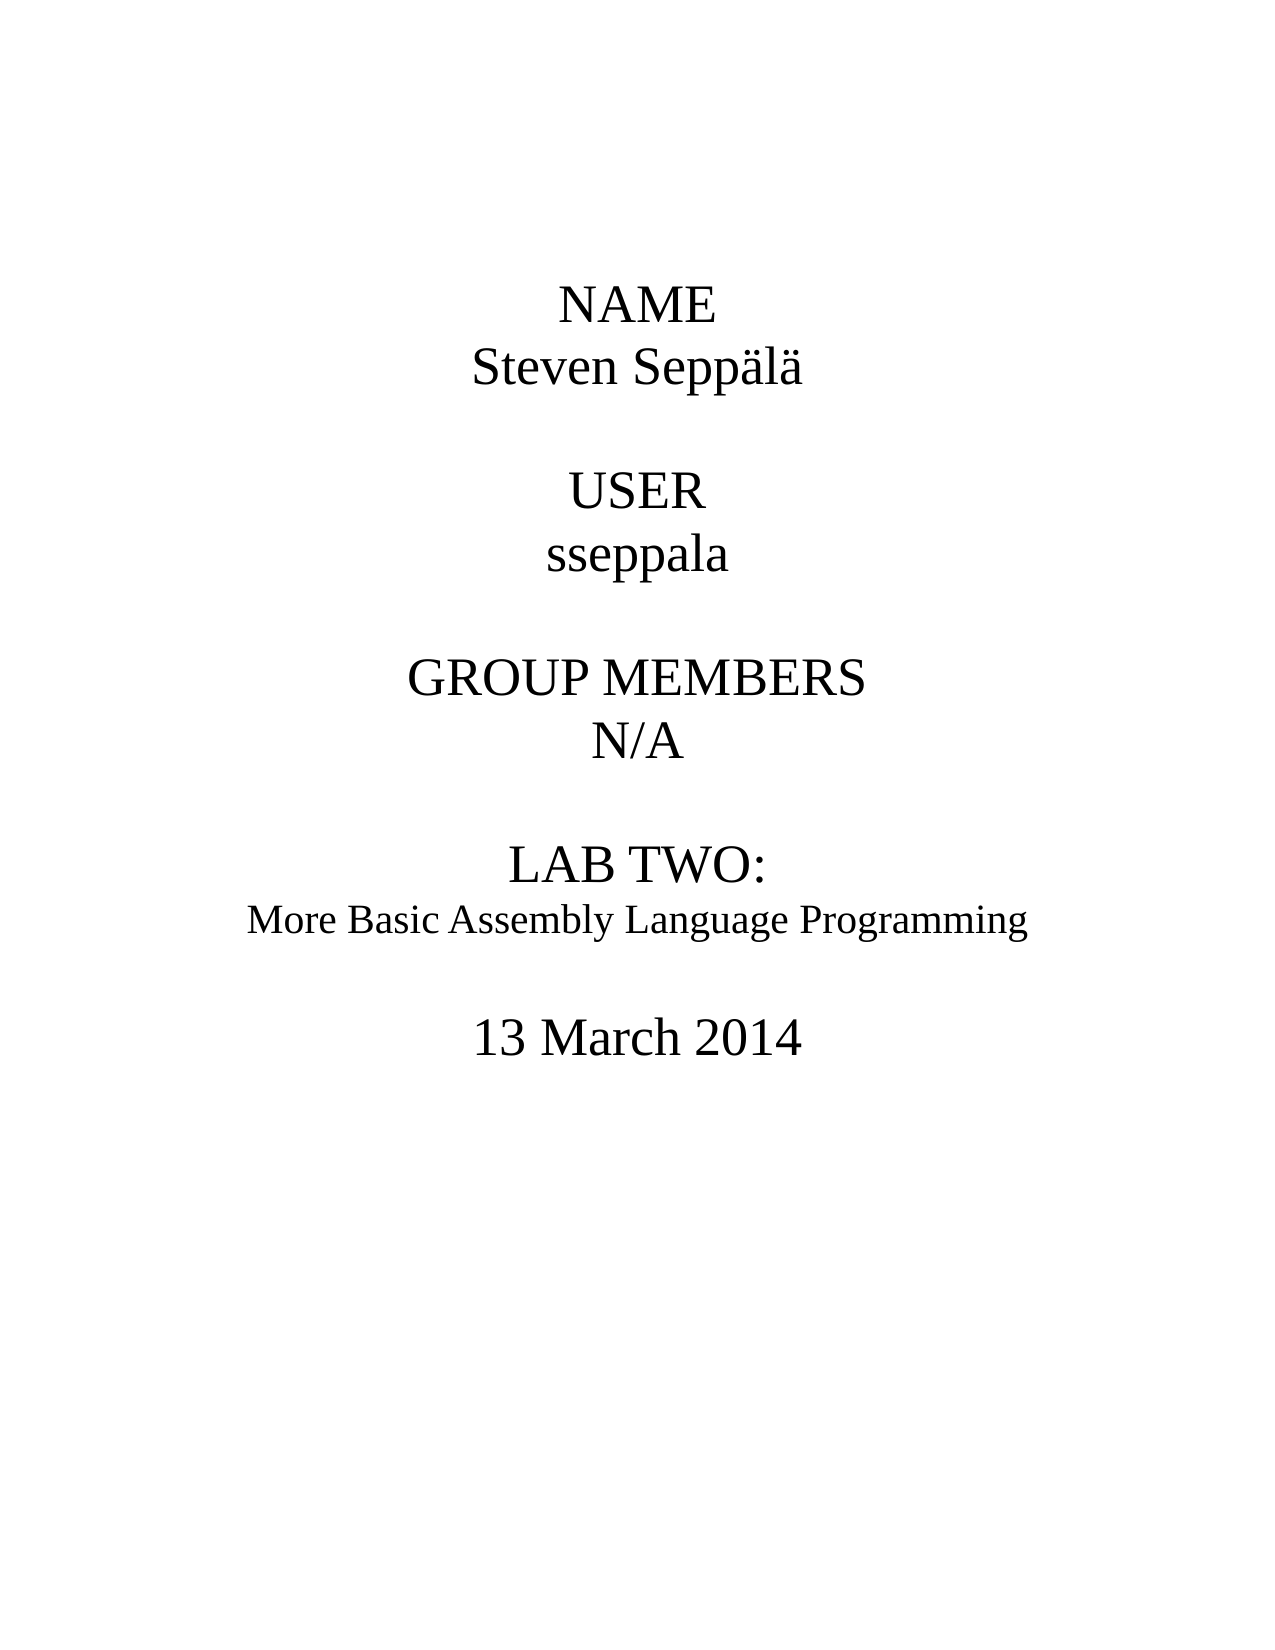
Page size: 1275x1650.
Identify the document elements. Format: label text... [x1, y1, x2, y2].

text NAME [118, 271, 1157, 334]
text 13 March 2014 [118, 1004, 1157, 1067]
text USER [118, 458, 1157, 521]
text sseppala [118, 521, 1157, 583]
text N/A [118, 707, 1157, 770]
text LAB TWO: More Basic Assembly Language Programming [118, 770, 1157, 942]
text GROUP MEMBERS [118, 645, 1157, 707]
text Steven Seppälä [118, 334, 1157, 396]
